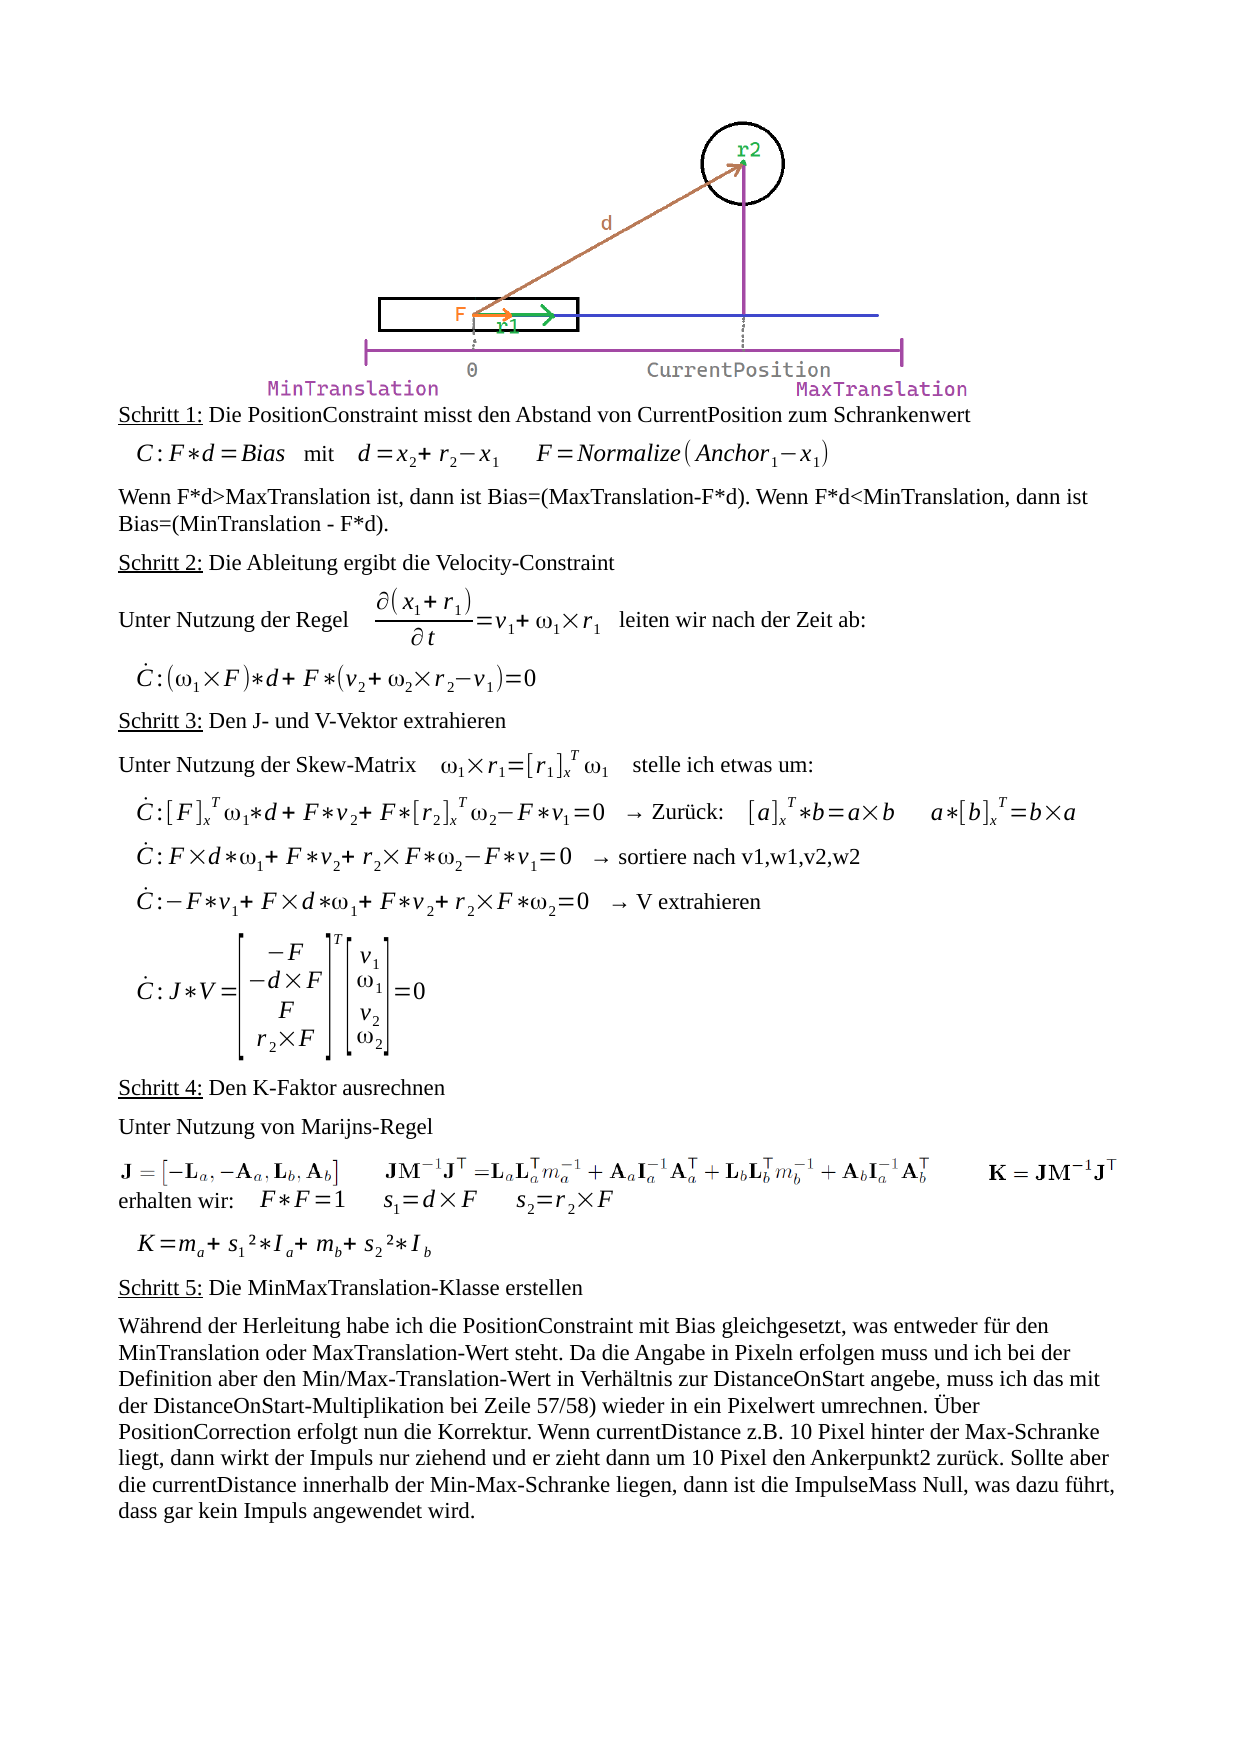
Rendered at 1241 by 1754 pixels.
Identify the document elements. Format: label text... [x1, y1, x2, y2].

text Schritt 3: Den J- und V-Vektor extrahieren [118, 707, 1122, 734]
text Unter Nutzung der Skew-Matrix stelle ich etwas um: [118, 746, 1122, 781]
text Unter Nutzung von Marijns-Regel [118, 1113, 1122, 1139]
text erhalten wir: [118, 1186, 1122, 1217]
text Wenn F*d>MaxTranslation ist, dann ist Bias=(MaxTranslation-F*d). Wenn F*d<MinTranslation, dann ist Bias=(MinTranslation - F*d). [118, 483, 1122, 536]
picture [118, 1152, 1123, 1186]
text → sortiere nach v1,w1,v2,w2 [118, 841, 1122, 874]
text Während der Herleitung habe ich die PositionConstraint mit Bias gleichgesetzt, was entweder für den MinTranslation oder MaxTranslation-Wert steht. Da die Angabe in Pixeln erfolgen muss und ich bei der Definition aber den Min/Max-Translation-Wert in Verhältnis zur DistanceOnStart angebe, muss ich das mit der DistanceOnStart-Multiplikation bei Zeile 57/58) wieder in ein Pixelwert umrechnen. Über PositionCorrection erfolgt nun die Korrektur. Wenn currentDistance z.B. 10 Pixel hinter der Max-Schranke liegt, dann wirkt der Impuls nur ziehend und er zieht dann um 10 Pixel den Ankerpunkt2 zurück. Sollte aber die currentDistance innerhalb der Min-Max-Schranke liegen, dann ist die ImpulseMass Null, was dazu führt, dass gar kein Impuls angewendet wird. [118, 1313, 1122, 1523]
text Schritt 2: Die Ableitung ergibt die Velocity-Constraint [118, 549, 1122, 575]
text Schritt 4: Den K-Faktor ausrechnen [118, 1074, 1122, 1101]
text → Zurück: [118, 794, 1122, 829]
text Schritt 5: Die MinMaxTranslation-Klasse erstellen [118, 1274, 1122, 1300]
picture [263, 118, 977, 401]
text Unter Nutzung der Regel leiten wir nach der Zeit ab: [118, 587, 1122, 650]
text mit [118, 439, 1122, 471]
text Schritt 1: Die PositionConstraint misst den Abstand von CurrentPosition zum Schrankenwert [118, 118, 1122, 427]
text → V extrahieren [118, 886, 1122, 918]
